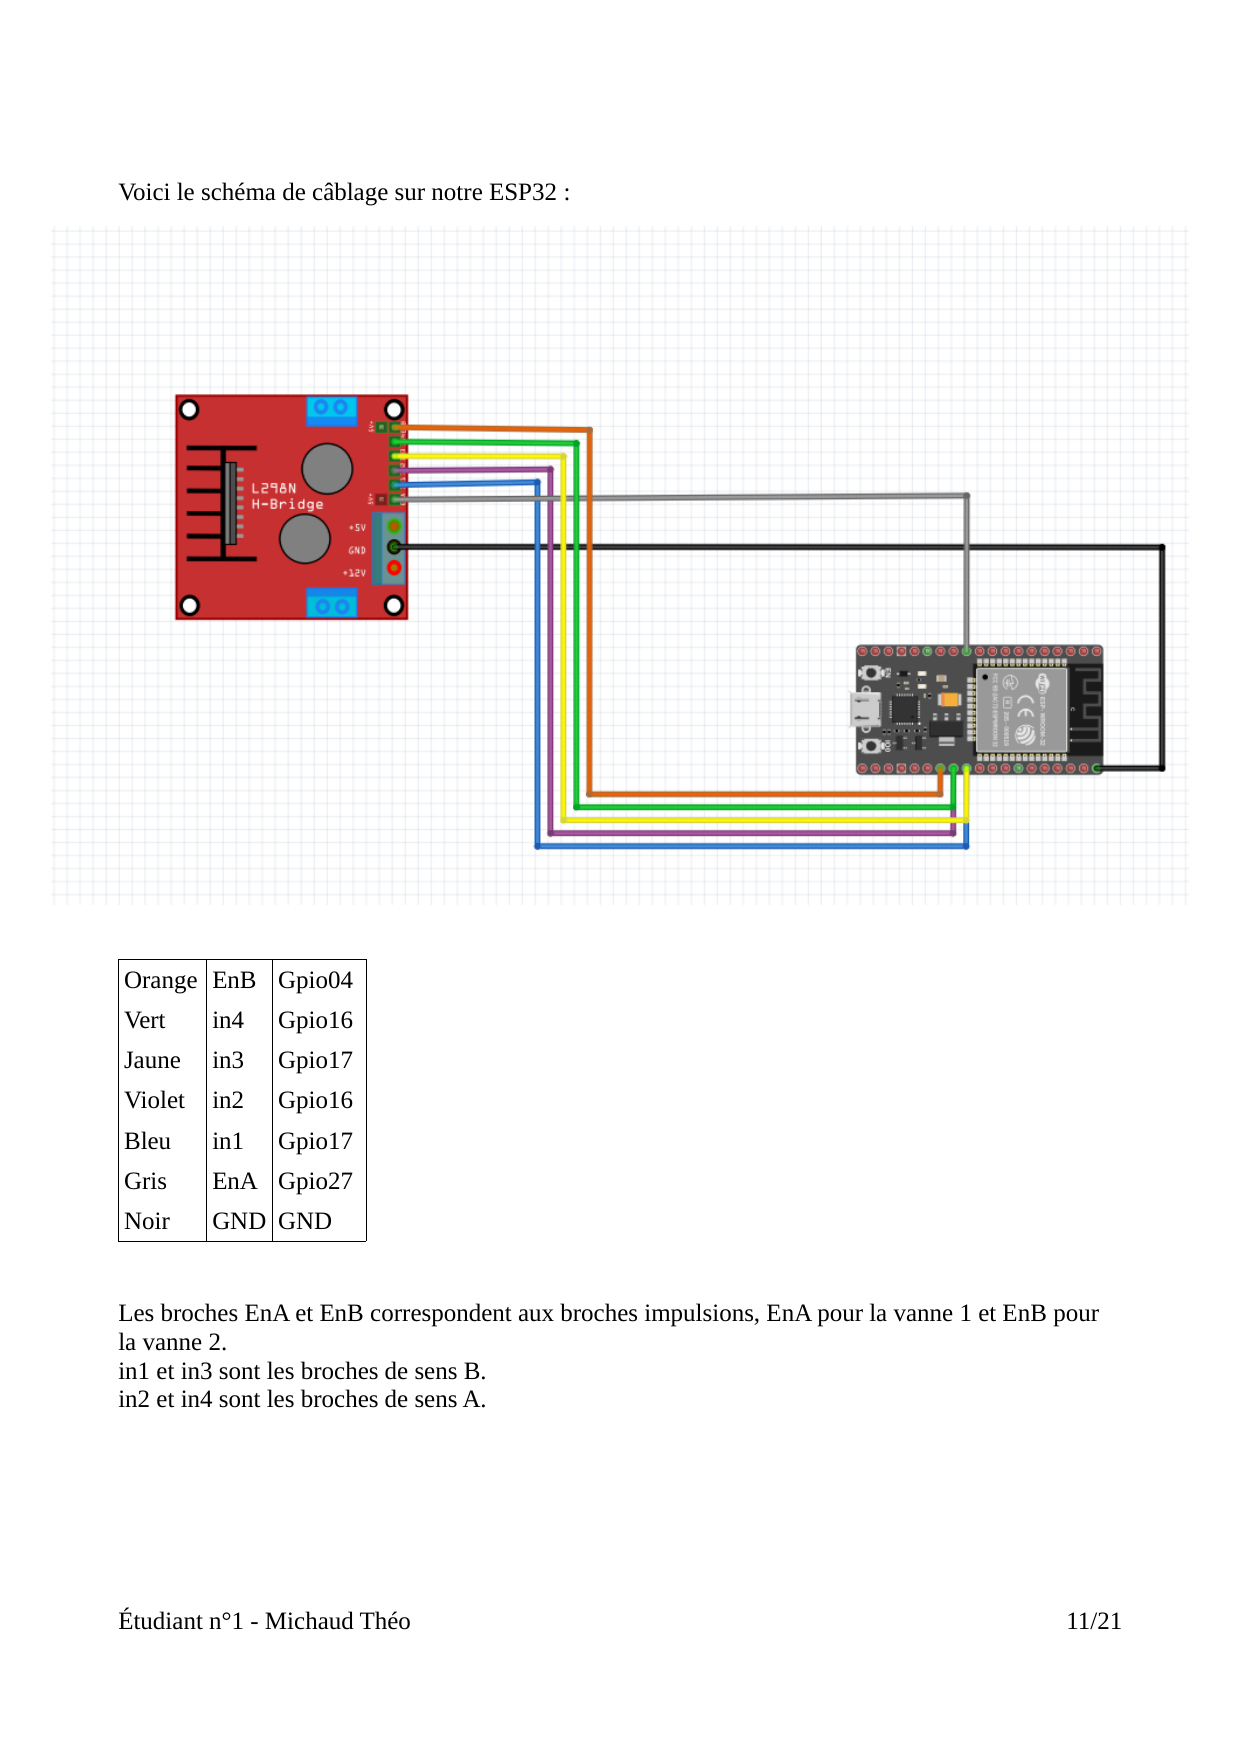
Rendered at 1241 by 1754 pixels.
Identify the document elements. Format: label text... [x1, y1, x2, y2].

table_cell Gpio17 [273, 1120, 366, 1160]
table_cell Gpio17 [273, 1040, 366, 1080]
table_cell in4 [207, 1000, 272, 1040]
picture [51, 226, 1190, 905]
table_cell in3 [207, 1040, 272, 1080]
table_cell Gpio27 [273, 1160, 366, 1201]
table_cell GND [273, 1201, 366, 1241]
text in1 et in3 sont les broches de sens B. [118, 1356, 1122, 1384]
text Voici le schéma de câblage sur notre ESP32 : [118, 177, 1122, 206]
table_cell Violet [119, 1080, 206, 1120]
table_cell EnA [207, 1160, 272, 1201]
table_header Gpio04 [273, 960, 366, 999]
table_cell Bleu [119, 1120, 206, 1160]
table_cell in2 [207, 1080, 272, 1120]
text in2 et in4 sont les broches de sens A. [118, 1384, 1122, 1413]
table_header EnB [207, 960, 272, 999]
table_cell in1 [207, 1120, 272, 1160]
table_cell Gpio16 [273, 1000, 366, 1040]
table_cell Gris [119, 1160, 206, 1201]
table_cell Jaune [119, 1040, 206, 1080]
table_header Orange [119, 960, 206, 999]
table_cell GND [207, 1201, 272, 1241]
text Les broches EnA et EnB correspondent aux broches impulsions, EnA pour la vanne 1 et EnB pour la vanne 2. [118, 1298, 1122, 1356]
table_cell Vert [119, 1000, 206, 1040]
table_cell Noir [119, 1201, 206, 1241]
table_cell Gpio16 [273, 1080, 366, 1120]
